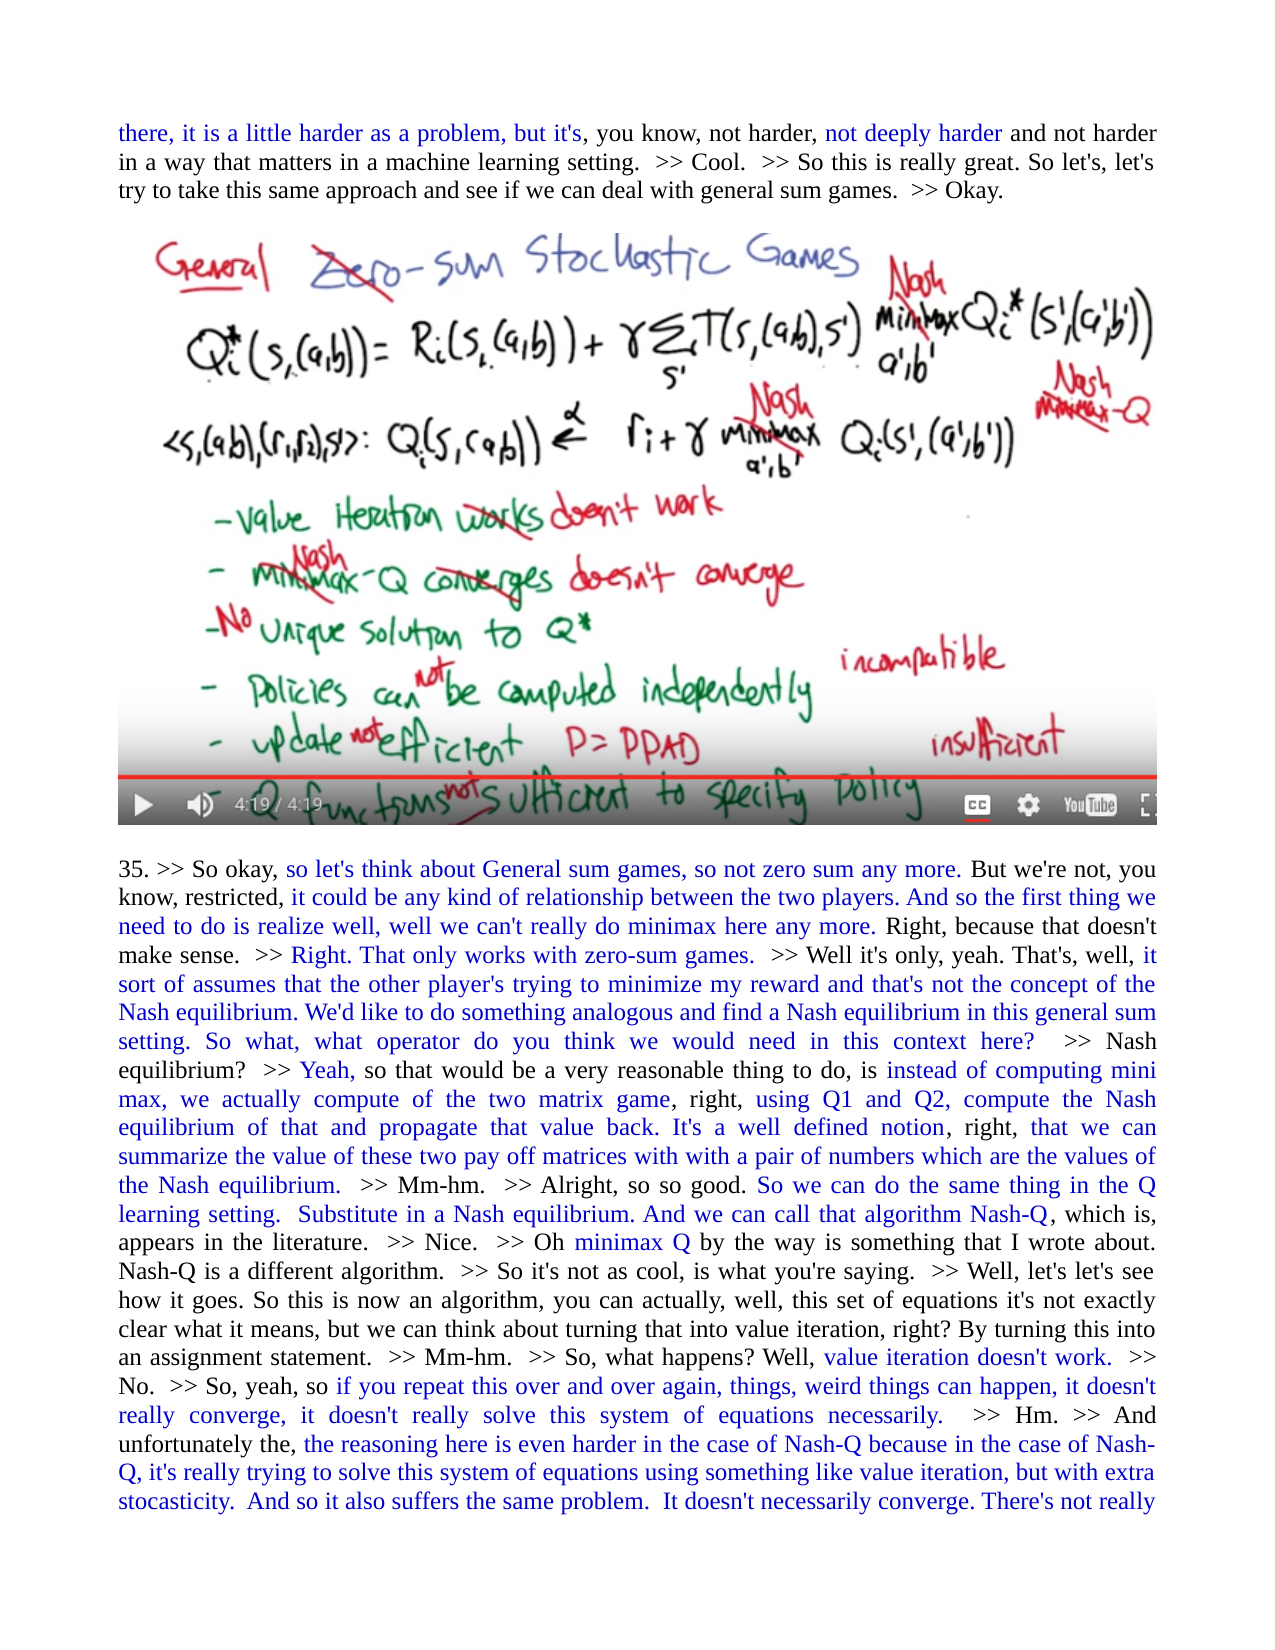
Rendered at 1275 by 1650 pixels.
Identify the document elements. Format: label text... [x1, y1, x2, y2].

text 35. >> So okay, so let's think about General sum games, so not zero sum any more. But we're not, you know, restricted, it could be any kind of relationship between the two players. And so the first thing we need to do is realize well, well we can't really do minimax here any more. Right, because that doesn't make sense. >> Right. That only works with zero-sum games. >> Well it's only, yeah. That's, well, it sort of assumes that the other player's trying to minimize my reward and that's not the concept of the Nash equilibrium. We'd like to do something analogous and find a Nash equilibrium in this general sum setting. So what, what operator do you think we would need in this context here? >> Nash equilibrium? >> Yeah, so that would be a very reasonable thing to do, is instead of computing mini max, we actually compute of the two matrix game, right, using Q1 and Q2, compute the Nash equilibrium of that and propagate that value back. It's a well defined notion, right, that we can summarize the value of these two pay off matrices with with a pair of numbers which are the values of the Nash equilibrium. >> Mm-hm. >> Alright, so so good. So we can do the same thing in the Q learning setting. Substitute in a Nash equilibrium. And we can call that algorithm Nash-Q, which is, appears in the literature. >> Nice. >> Oh minimax Q by the way is something that I wrote about. Nash-Q is a different algorithm. >> So it's not as cool, is what you're saying. >> Well, let's let's see how it goes. So this is now an algorithm, you can actually, well, this set of equations it's not exactly clear what it means, but we can think about turning that into value iteration, right? By turning this into an assignment statement. >> Mm-hm. >> So, what happens? Well, value iteration doesn't work. >> No. >> So, yeah, so if you repeat this over and over again, things, weird things can happen, it doesn't really converge, it doesn't really solve this system of equations necessarily. >> Hm. >> And unfortunately the, the reasoning here is even harder in the case of Nash-Q because in the case of Nash-Q, it's really trying to solve this system of equations using something like value iteration, but with extra stocasticity. And so it also suffers the same problem. It doesn't necessarily converge. There's not really [118, 854, 1157, 1515]
picture [118, 233, 1157, 825]
text there, it is a little harder as a problem, but it's, you know, not harder, not deeply harder and not harder in a way that matters in a machine learning setting. >> Cool. >> So this is really great. So let's, let's try to take this same approach and see if we can deal with general sum games. >> Okay. [118, 118, 1157, 204]
